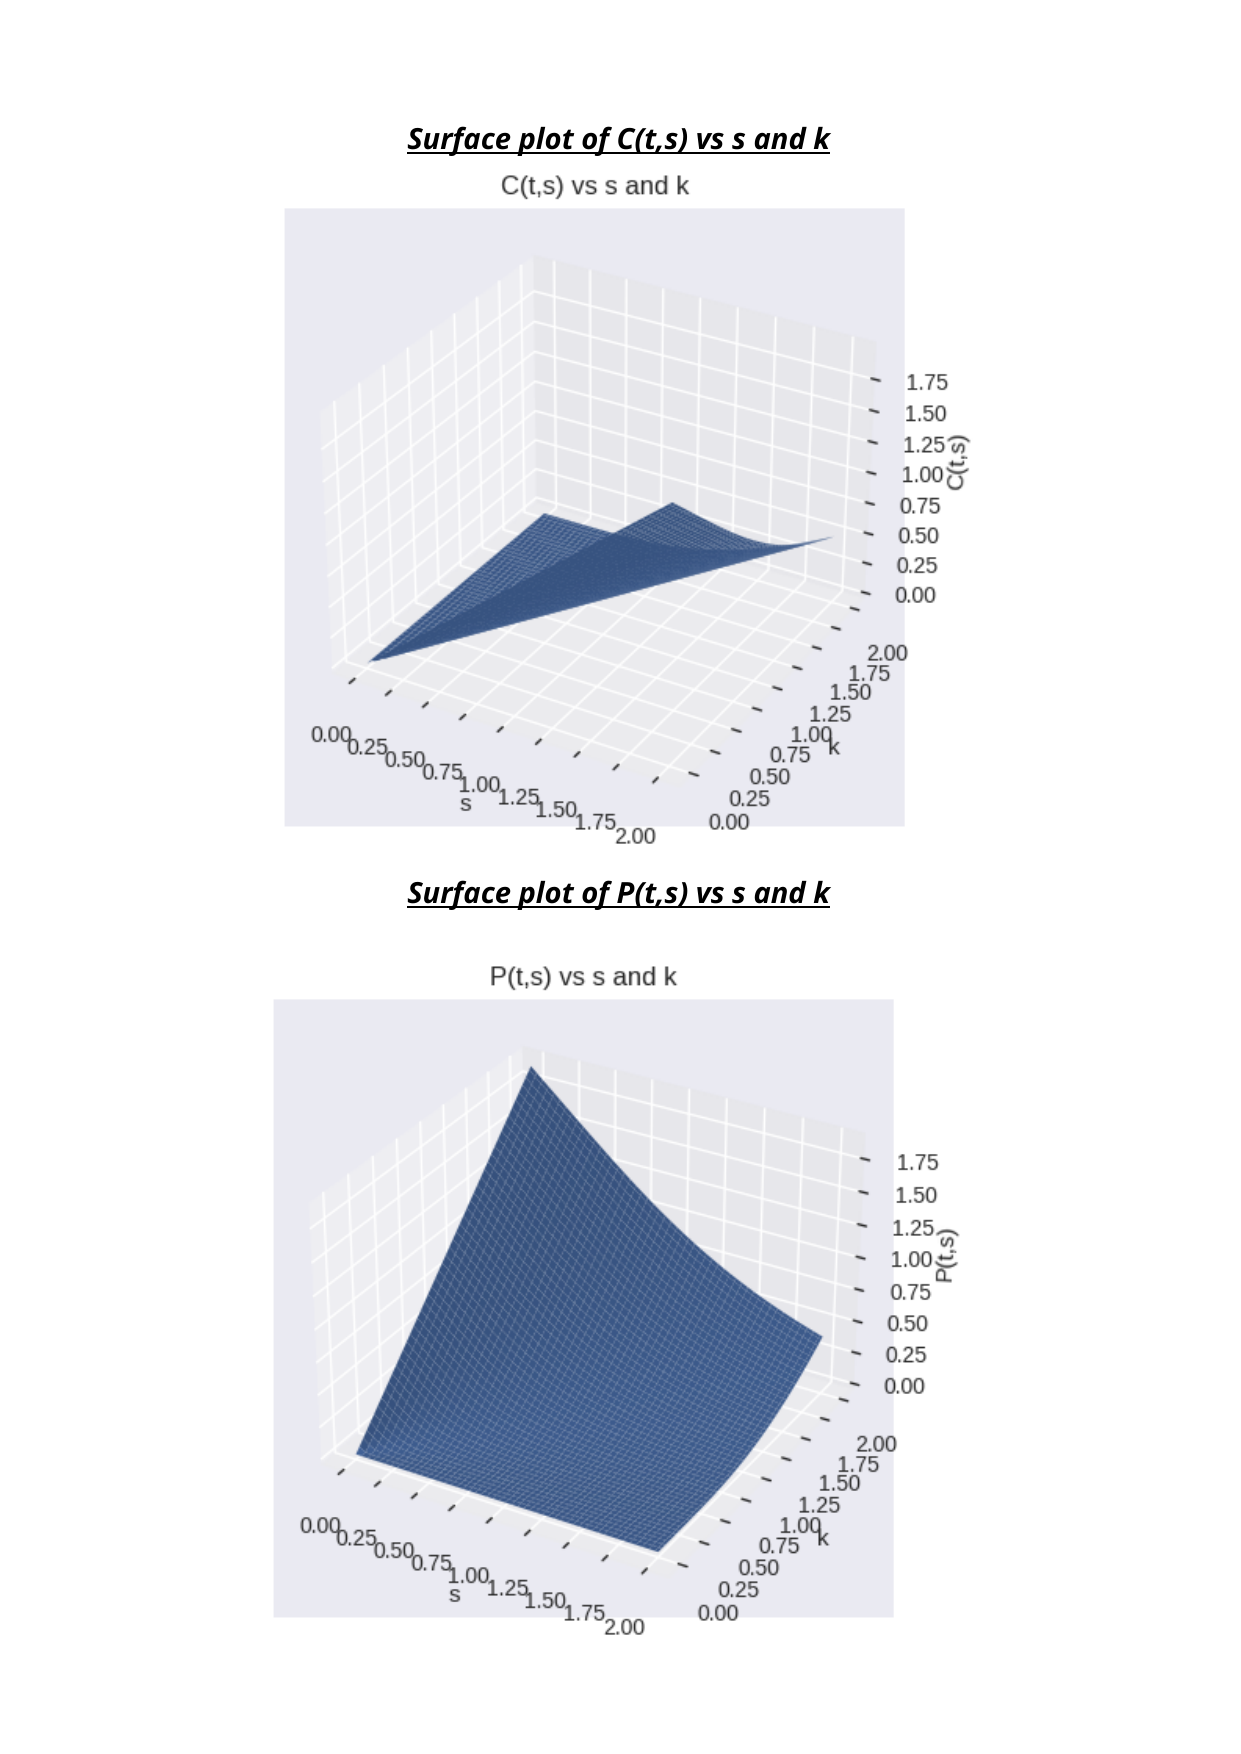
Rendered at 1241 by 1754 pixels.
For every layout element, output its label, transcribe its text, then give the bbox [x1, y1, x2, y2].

text Surface plot of C(t,s) vs s and k [118, 118, 1122, 158]
picture [252, 949, 966, 1649]
picture [263, 157, 977, 858]
text Surface plot of P(t,s) vs s and k [118, 872, 1122, 912]
